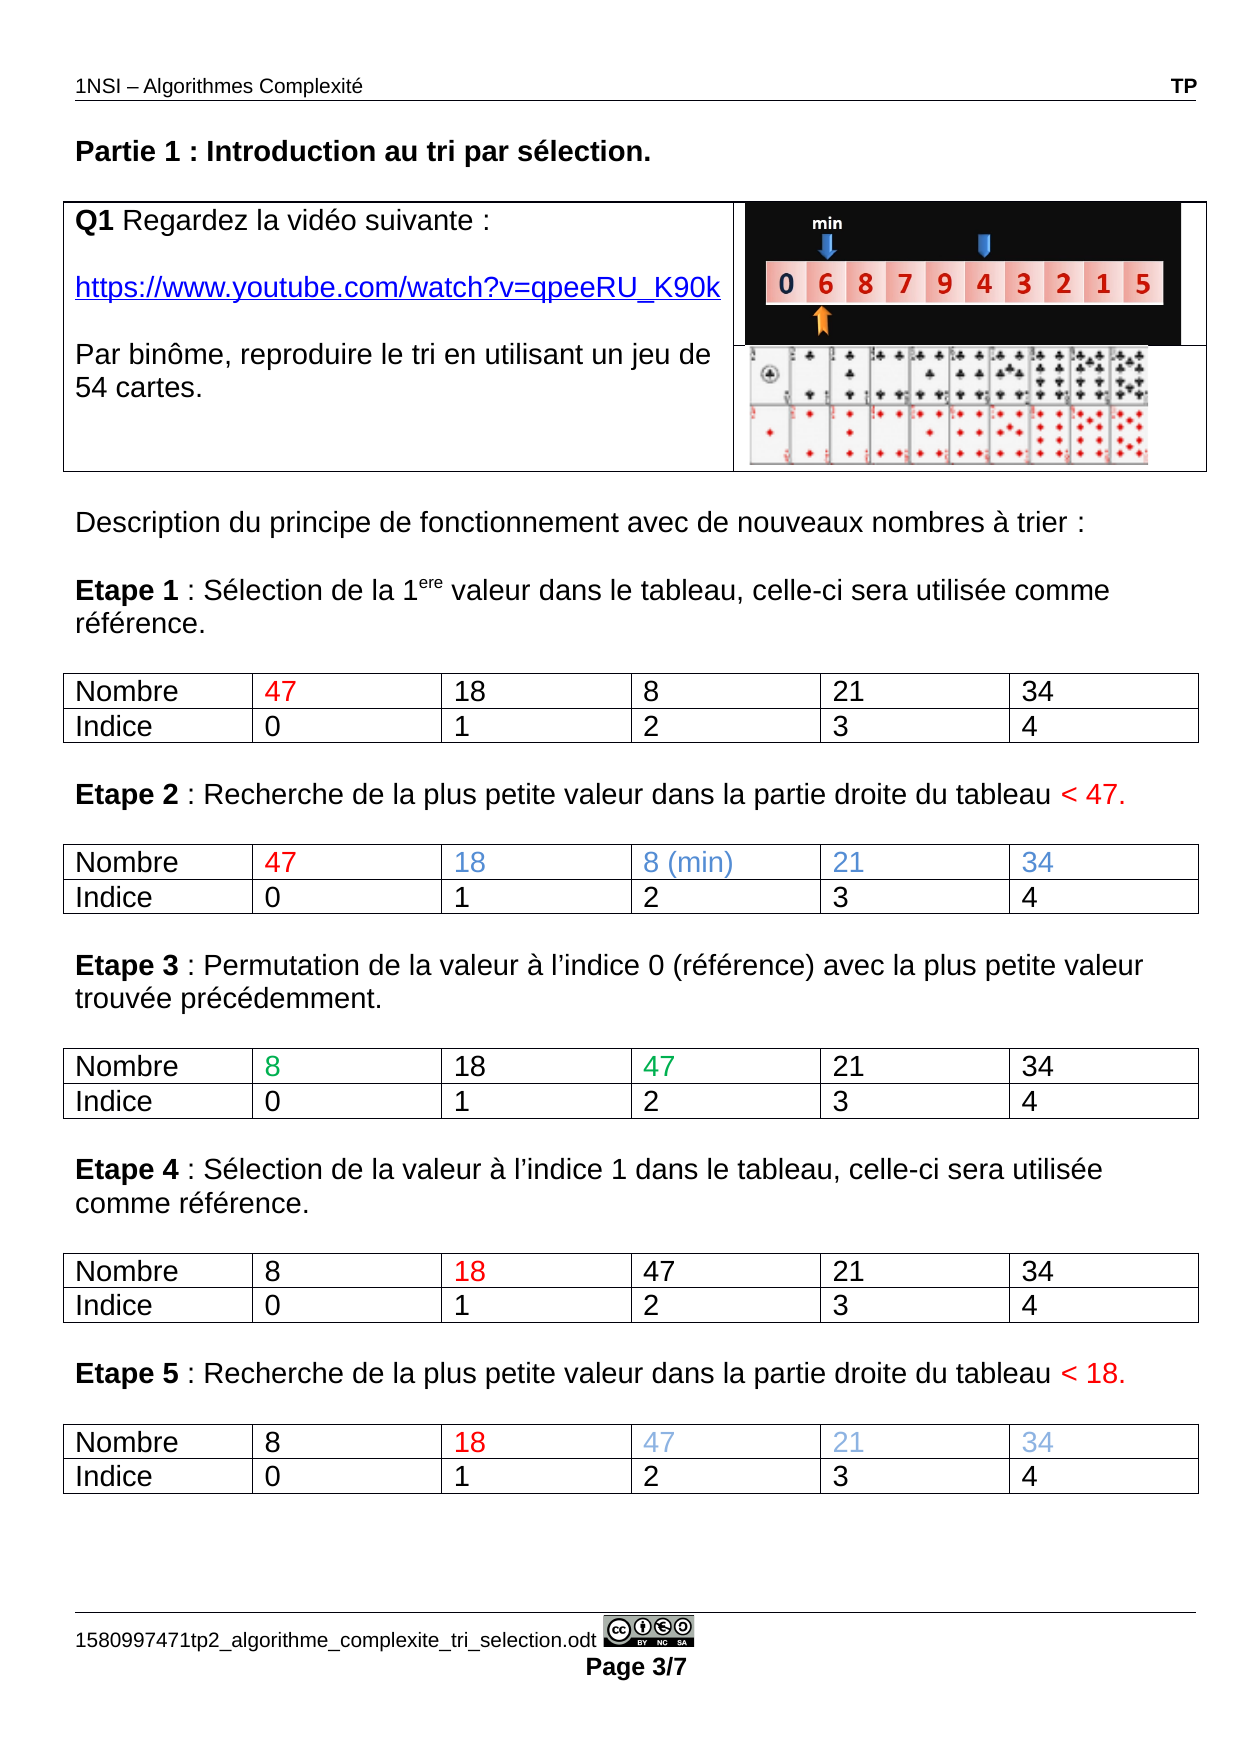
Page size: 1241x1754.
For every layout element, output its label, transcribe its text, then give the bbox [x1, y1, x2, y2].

table_header 21 [821, 1254, 1009, 1287]
table_cell 0 [253, 1084, 441, 1117]
table_header 34 [1010, 1425, 1198, 1458]
text Description du principe de fonctionnement avec de nouveaux nombres à trier : [75, 505, 1196, 539]
table_header 47 [632, 1425, 820, 1458]
table_header 34 [1010, 1049, 1198, 1083]
table_cell 4 [1010, 880, 1198, 913]
table_header 18 [442, 674, 631, 708]
table_header Nombre [64, 1254, 252, 1287]
table_header 18 [442, 1254, 631, 1287]
table_header Nombre [64, 845, 252, 878]
table_cell 3 [821, 1459, 1009, 1493]
table_cell 1 [442, 1084, 631, 1117]
table_cell 1 [442, 1288, 631, 1322]
table_cell Indice [64, 1084, 252, 1117]
table_cell 3 [821, 709, 1009, 742]
table_cell 0 [253, 880, 441, 913]
table_cell 0 [253, 1288, 441, 1322]
table_header Nombre [64, 1425, 252, 1458]
table_header 8 [632, 674, 820, 708]
text Etape 3 : Permutation de la valeur à l’indice 0 (référence) avec la plus petite valeur trouvée précédemment. [75, 948, 1196, 1015]
table_cell 3 [821, 880, 1009, 913]
table_header 18 [442, 1425, 631, 1458]
table_header 34 [1010, 845, 1198, 878]
table_cell 4 [1010, 1288, 1198, 1322]
table_cell 2 [632, 709, 820, 742]
text Partie 1 : Introduction au tri par sélection. [75, 134, 1196, 168]
table_header 47 [253, 674, 441, 708]
table_cell Indice [64, 1459, 252, 1493]
table_header 18 [442, 1049, 631, 1083]
table_header 8 [253, 1254, 441, 1287]
table_cell 0 [253, 709, 441, 742]
text Etape 1 : Sélection de la 1ere valeur dans le tableau, celle-ci sera utilisée comme référence. [75, 572, 1196, 639]
table_cell 2 [632, 1084, 820, 1117]
text Etape 4 : Sélection de la valeur à l’indice 1 dans le tableau, celle-ci sera utilisée comme référence. [75, 1152, 1196, 1219]
table_header [734, 203, 745, 345]
picture [603, 1615, 695, 1647]
table_cell Indice [64, 880, 252, 913]
table_cell Indice [64, 1288, 252, 1322]
table_header Nombre [64, 674, 252, 708]
table_header 34 [1010, 674, 1198, 708]
table_header 47 [632, 1254, 820, 1287]
text Etape 2 : Recherche de la plus petite valeur dans la partie droite du tableau < 47. [75, 777, 1196, 810]
table_header 21 [821, 1049, 1009, 1083]
table_cell 3 [821, 1288, 1009, 1322]
table_cell 2 [632, 1288, 820, 1322]
table_cell 1 [442, 1459, 631, 1493]
table_cell 4 [1010, 1459, 1198, 1493]
table_cell 0 [253, 1459, 441, 1493]
table_cell 2 [632, 1459, 820, 1493]
table_header 21 [821, 845, 1009, 878]
table_header 8 [253, 1425, 441, 1458]
table_cell 1 [442, 709, 631, 742]
table_cell 3 [821, 1084, 1009, 1117]
table_header 34 [1010, 1254, 1198, 1287]
table_header 47 [253, 845, 441, 878]
table_header 21 [821, 674, 1009, 708]
table_header Q1 Regardez la vidéo suivante : https://www.youtube.com/watch?v=qpeeRU_K90k Par binôme, reproduire le tri en utilisant un jeu de 54 cartes. [64, 203, 733, 471]
table_cell 4 [1010, 709, 1198, 742]
table_header [1182, 203, 1206, 345]
table_cell Indice [64, 709, 252, 742]
table_header 18 [442, 845, 631, 878]
text Etape 5 : Recherche de la plus petite valeur dans la partie droite du tableau < 18. [75, 1356, 1196, 1390]
table_header 8 [253, 1049, 441, 1083]
table_header 8 (min) [632, 845, 820, 878]
table_header 47 [632, 1049, 820, 1083]
table_cell [734, 346, 1206, 471]
table_header 21 [821, 1425, 1009, 1458]
table_cell 1 [442, 880, 631, 913]
table_header Nombre [64, 1049, 252, 1083]
table_cell 2 [632, 880, 820, 913]
table_cell 4 [1010, 1084, 1198, 1117]
